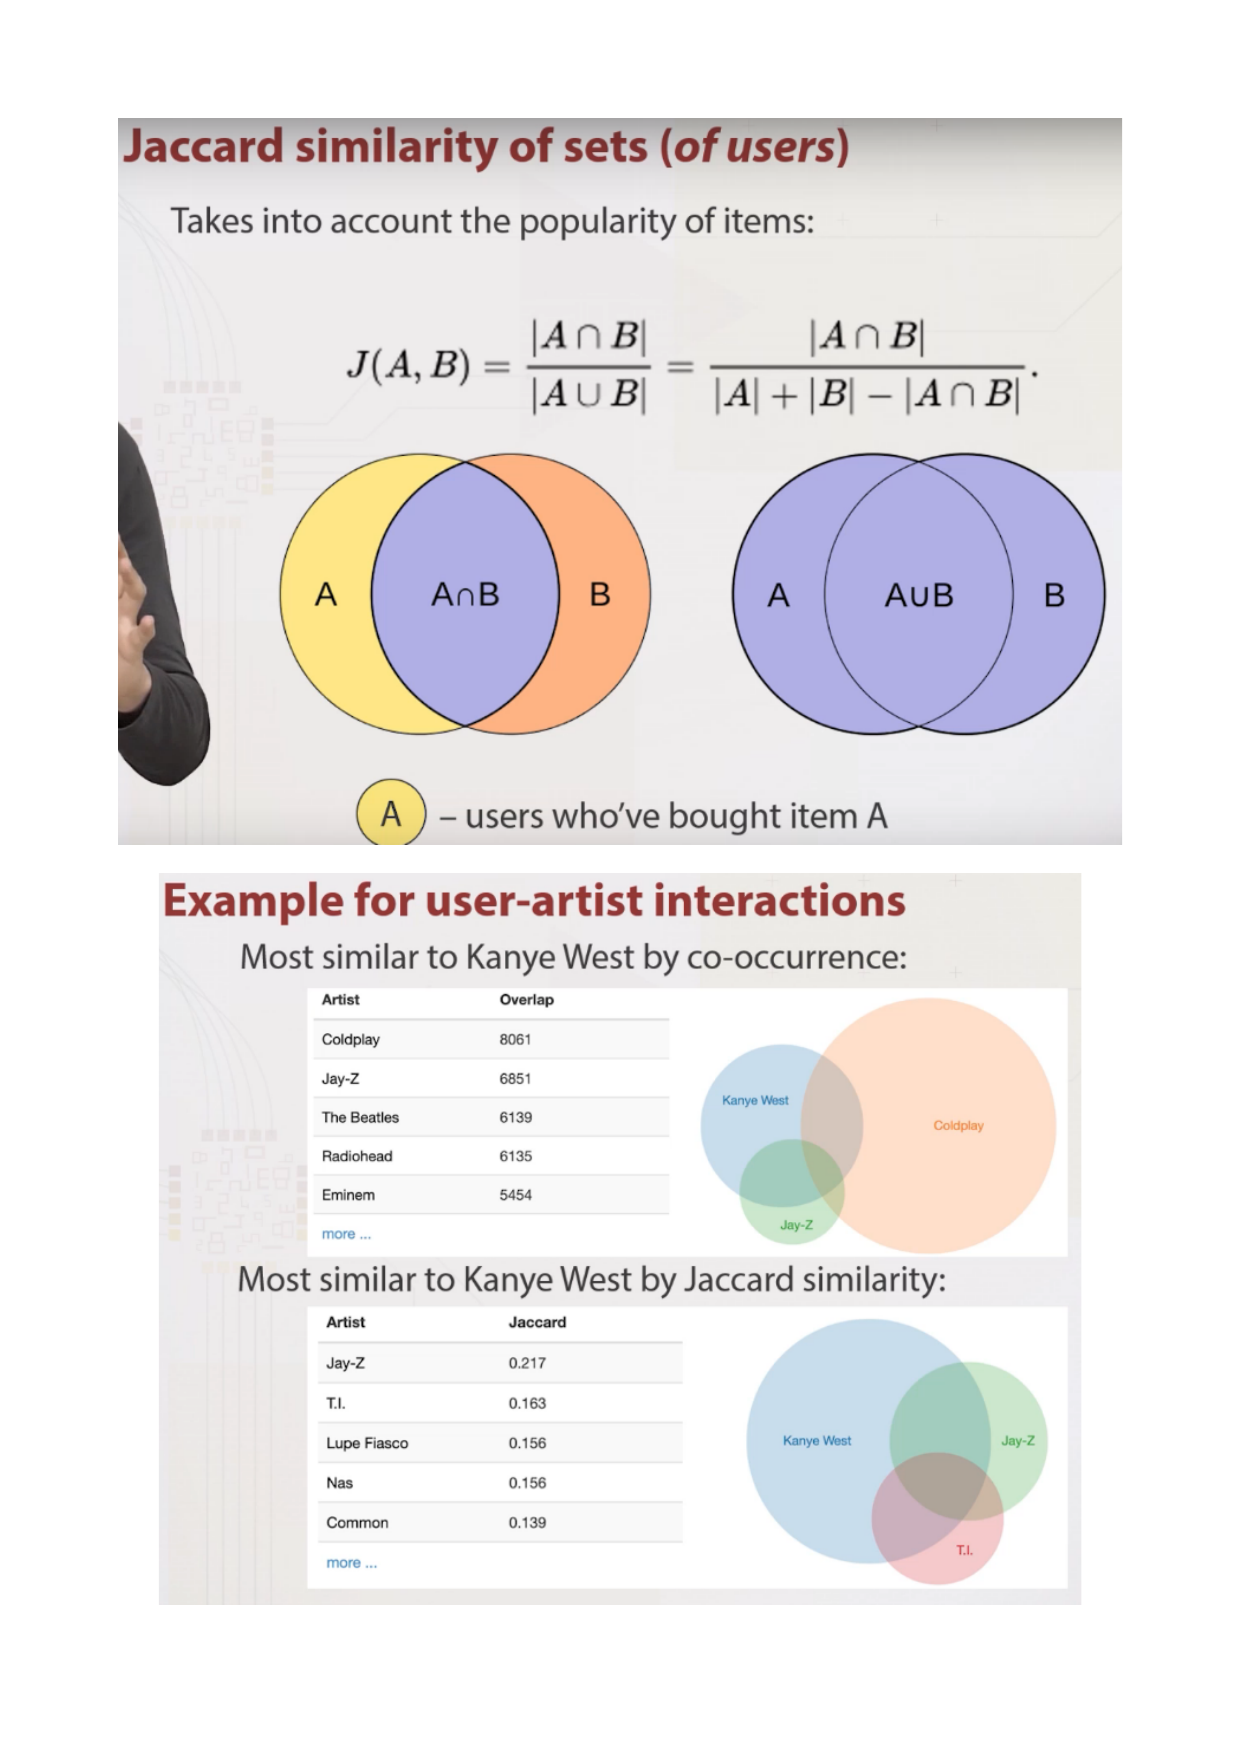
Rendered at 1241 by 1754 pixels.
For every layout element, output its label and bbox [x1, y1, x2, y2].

picture [118, 118, 1123, 845]
picture [158, 873, 1082, 1605]
